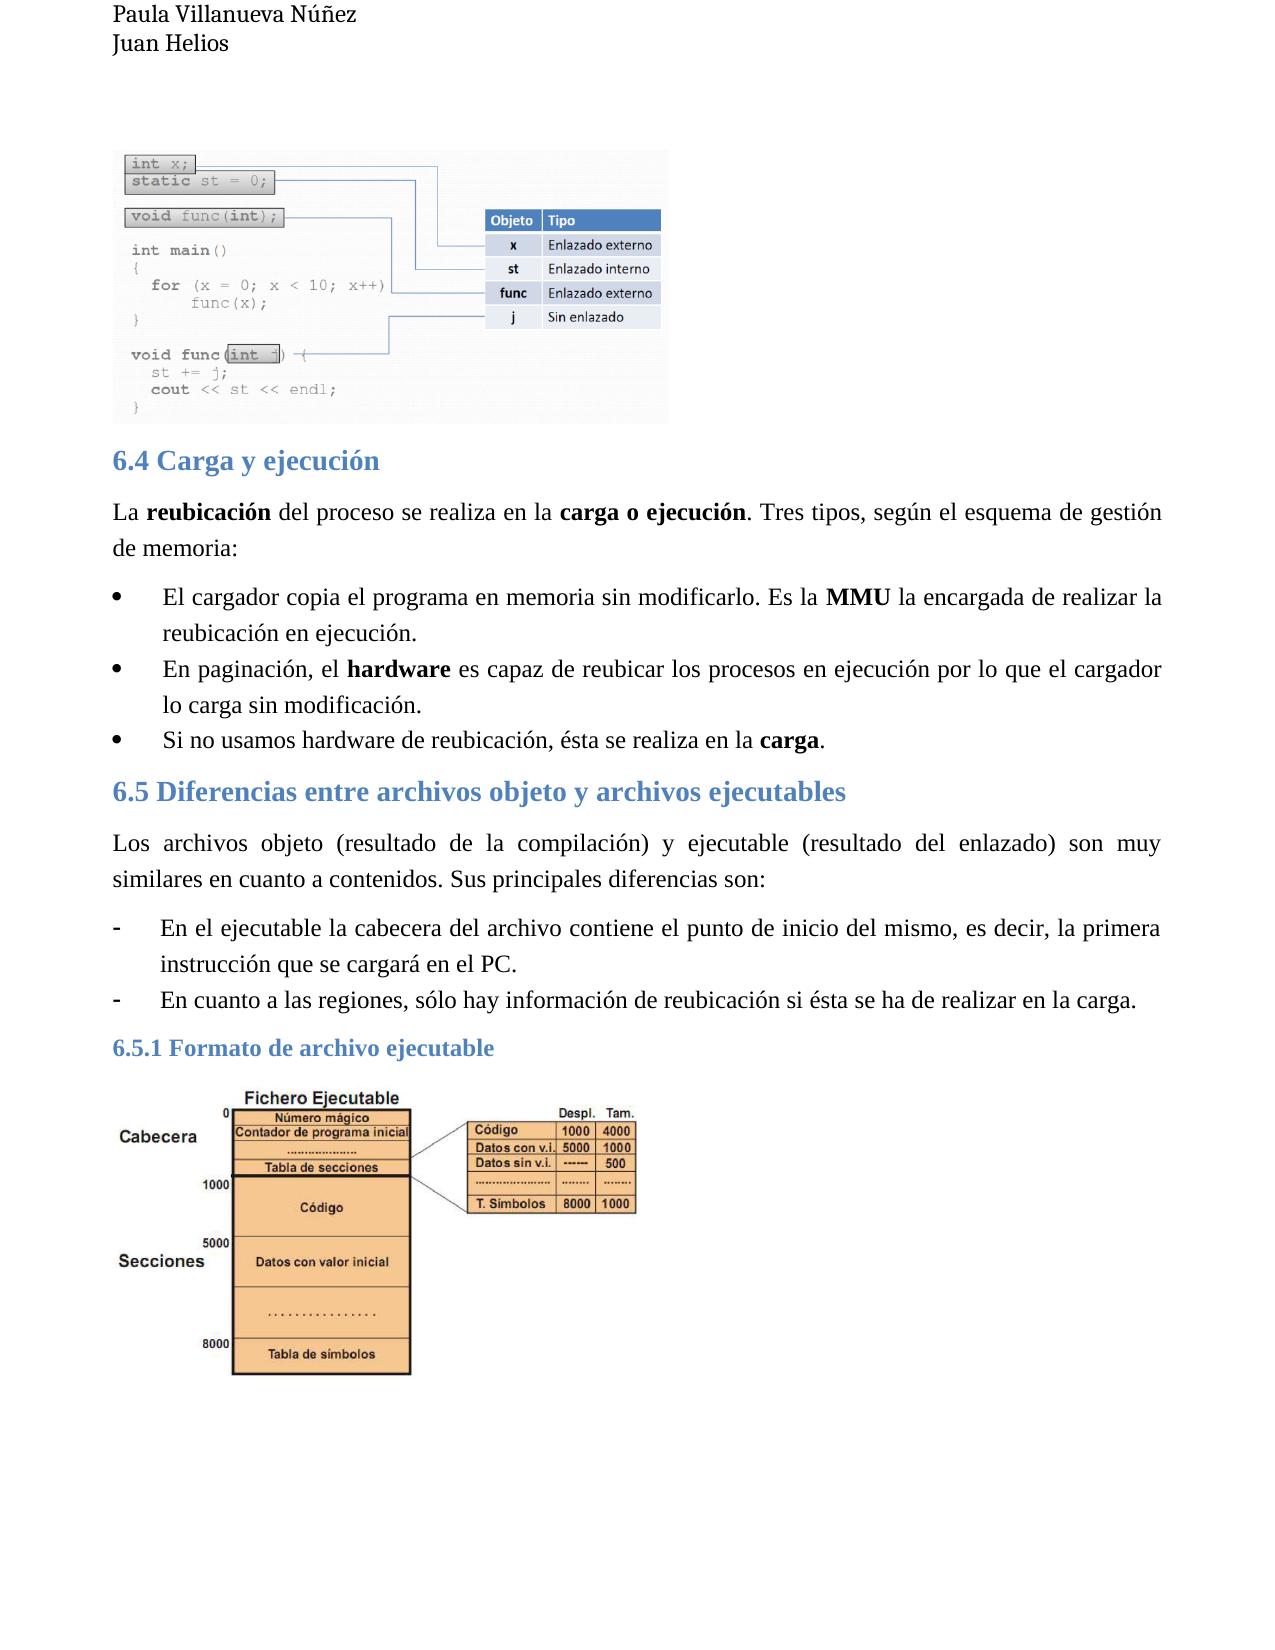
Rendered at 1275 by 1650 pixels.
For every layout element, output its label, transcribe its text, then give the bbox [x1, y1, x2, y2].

subtitle 6.4 Carga y ejecución [112, 443, 1162, 477]
subtitle 6.5.1 Formato de archivo ejecutable [112, 1033, 1162, 1062]
text Los archivos objeto (resultado de la compilación) y ejecutable (resultado del enlazado) son muy similares en cuanto a contenidos. Sus principales diferencias son: [112, 828, 1162, 893]
list En cuanto a las regiones, sólo hay información de reubicación si ésta se ha de realizar en la carga. [112, 985, 1162, 1013]
list Si no usamos hardware de reubicación, ésta se realiza en la carga. [112, 726, 1162, 754]
list En paginación, el hardware es capaz de reubicar los procesos en ejecución por lo que el cargador lo carga sin modificación. [112, 654, 1162, 718]
picture [112, 150, 669, 424]
list El cargador copia el programa en memoria sin modificarlo. Es la MMU la encargada de realizar la reubicación en ejecución. [112, 582, 1162, 647]
picture [112, 1081, 638, 1380]
subtitle 6.5 Diferencias entre archivos objeto y archivos ejecutables [112, 774, 1162, 808]
text La reubicación del proceso se realiza en la carga o ejecución. Tres tipos, según el esquema de gestión de memoria: [112, 497, 1162, 562]
list En el ejecutable la cabecera del archivo contiene el punto de inicio del mismo, es decir, la primera instrucción que se cargará en el PC. [112, 913, 1162, 977]
